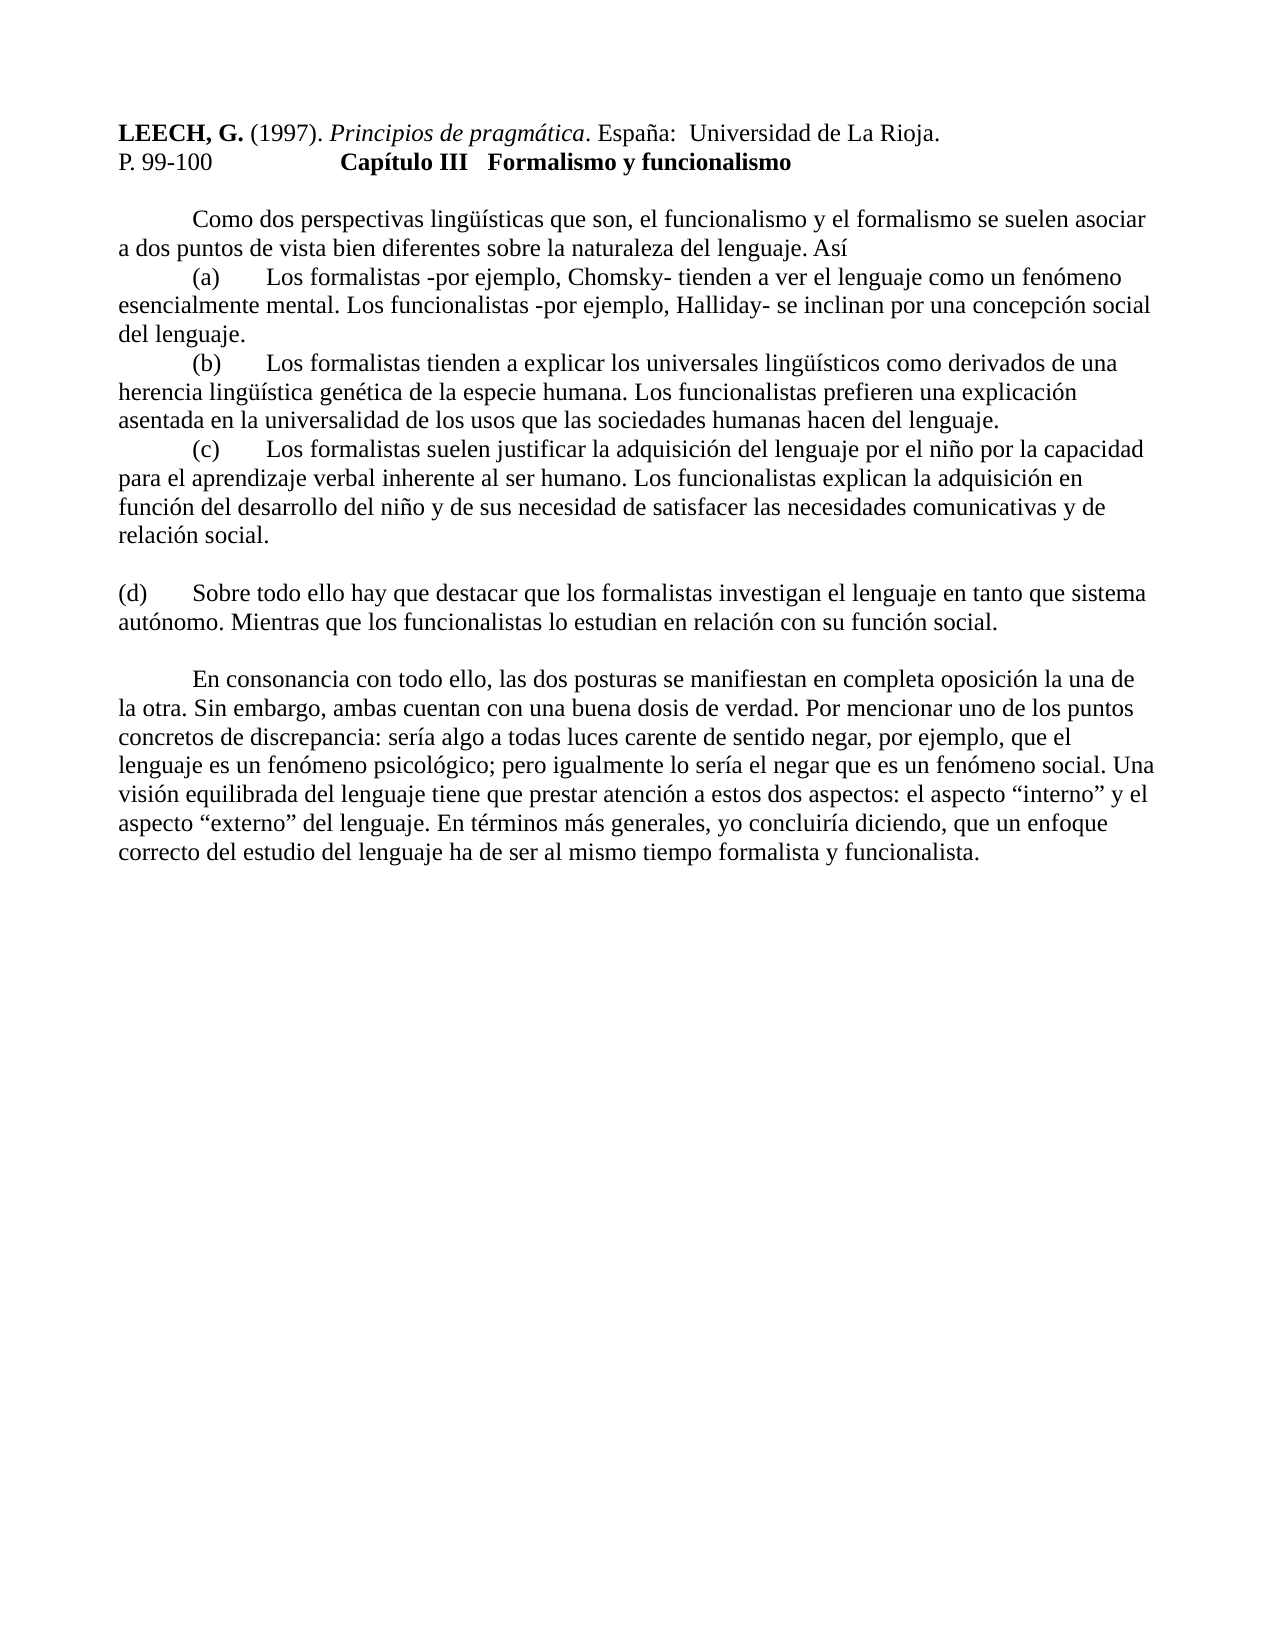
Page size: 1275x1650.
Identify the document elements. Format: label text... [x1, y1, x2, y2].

text (d) Sobre todo ello hay que destacar que los formalistas investigan el lenguaje en tanto que sistema autónomo. Mientras que los funcionalistas lo estudian en relación con su función social. [118, 578, 1157, 636]
text (a) Los formalistas -por ejemplo, Chomsky- tienden a ver el lenguaje como un fenómeno esencialmente mental. Los funcionalistas -por ejemplo, Halliday- se inclinan por una concepción social del lenguaje. [118, 262, 1157, 348]
text Como dos perspectivas lingüísticas que son, el funcionalismo y el formalismo se suelen asociar a dos puntos de vista bien diferentes sobre la naturaleza del lenguaje. Así [118, 204, 1157, 262]
text P. 99-100 Capítulo III Formalismo y funcionalismo [118, 147, 1157, 176]
text (c) Los formalistas suelen justificar la adquisición del lenguaje por el niño por la capacidad para el aprendizaje verbal inherente al ser humano. Los funcionalistas explican la adquisición en función del desarrollo del niño y de sus necesidad de satisfacer las necesidades comunicativas y de relación social. [118, 434, 1157, 549]
text En consonancia con todo ello, las dos posturas se manifiestan en completa oposición la una de la otra. Sin embargo, ambas cuentan con una buena dosis de verdad. Por mencionar uno de los puntos concretos de discrepancia: sería algo a todas luces carente de sentido negar, por ejemplo, que el lenguaje es un fenómeno psicológico; pero igualmente lo sería el negar que es un fenómeno social. Una visión equilibrada del lenguaje tiene que prestar atención a estos dos aspectos: el aspecto “interno” y el aspecto “externo” del lenguaje. En términos más generales, yo concluiría diciendo, que un enfoque correcto del estudio del lenguaje ha de ser al mismo tiempo formalista y funcionalista. [118, 664, 1157, 866]
text (b) Los formalistas tienden a explicar los universales lingüísticos como derivados de una herencia lingüística genética de la especie humana. Los funcionalistas prefieren una explicación asentada en la universalidad de los usos que las sociedades humanas hacen del lenguaje. [118, 348, 1157, 434]
text LEECH, G. (1997). Principios de pragmática. España: Universidad de La Rioja. [118, 118, 1157, 147]
